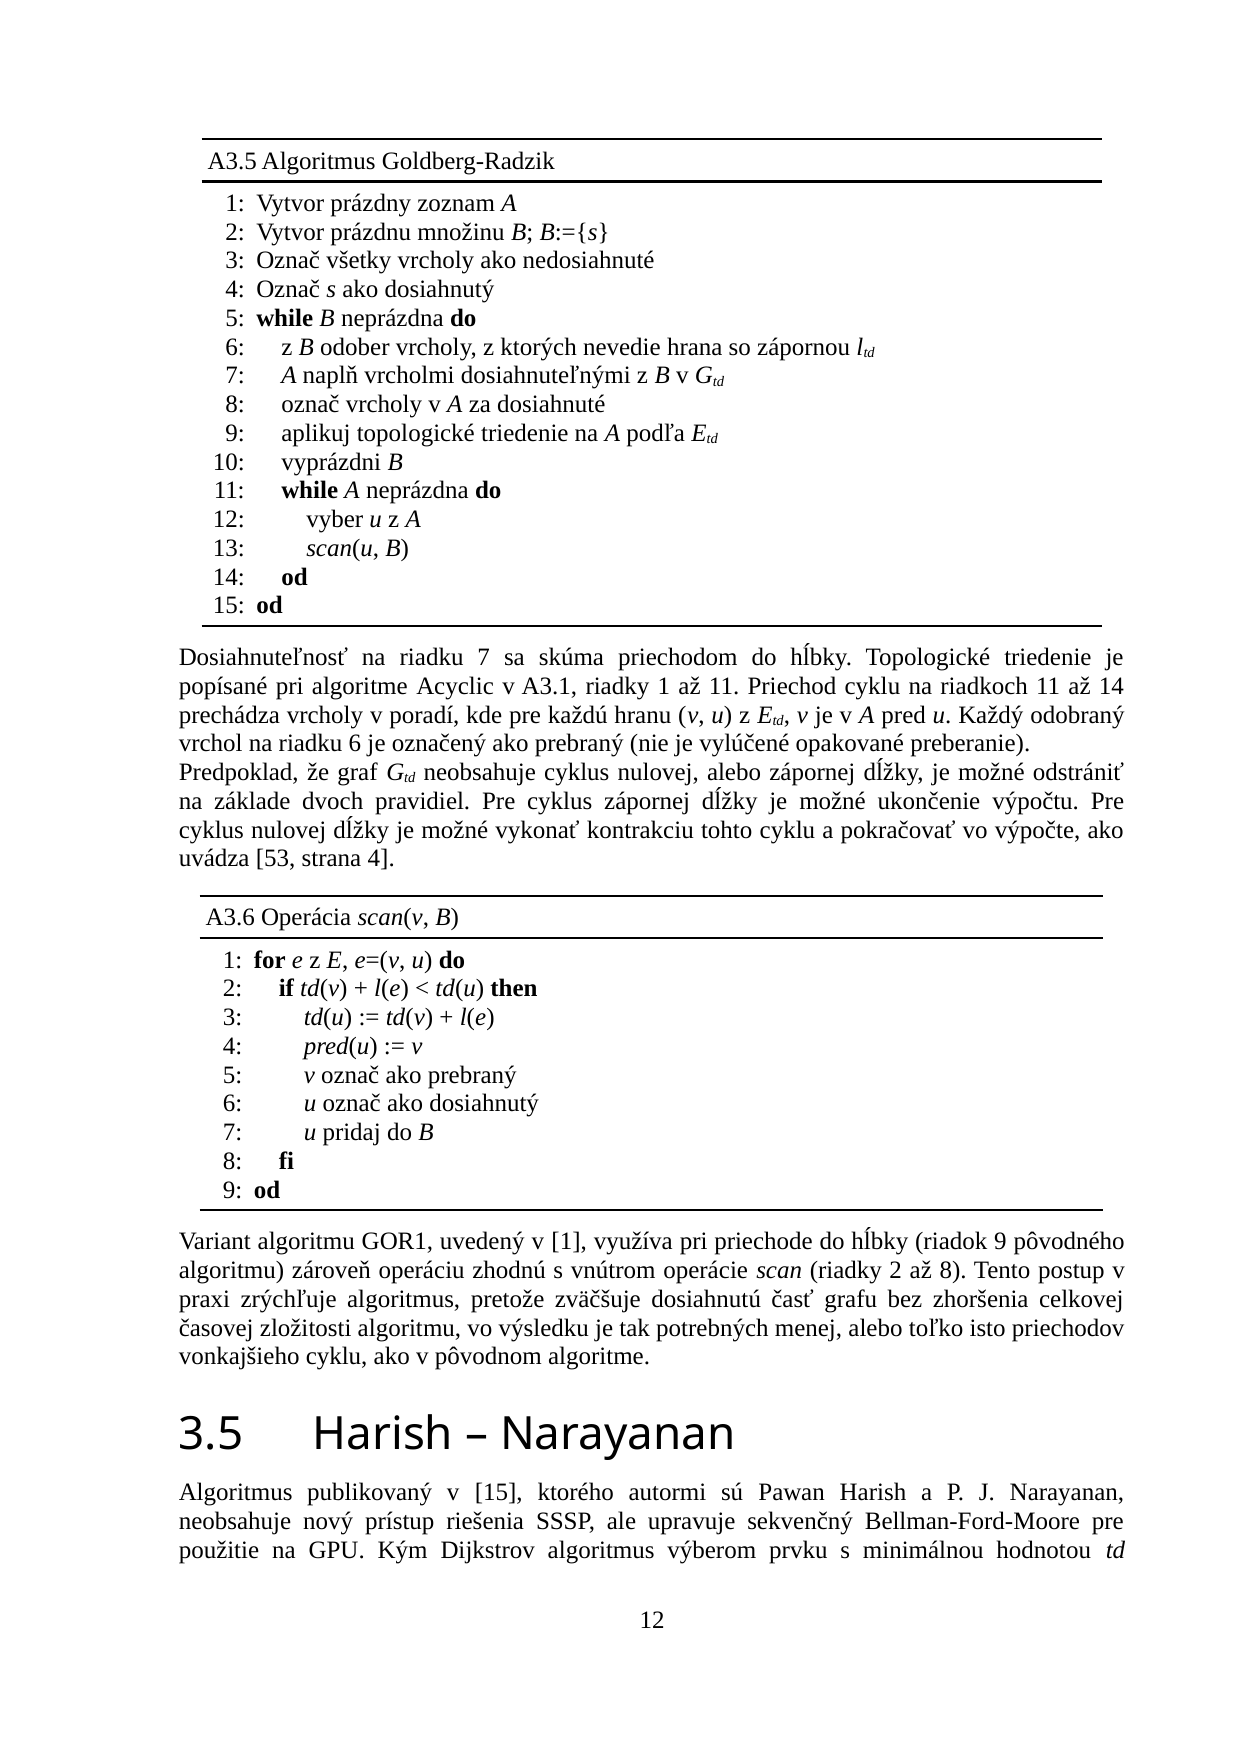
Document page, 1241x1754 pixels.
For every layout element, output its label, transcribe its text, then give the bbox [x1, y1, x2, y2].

table_cell 1: 2: 3: 4: 5: 6: 7: 8: 9: [200, 939, 248, 1209]
table_cell 1: 2: 3: 4: 5: 6: 7: 8: 9: 10: 11: 12: 13: 14: 15: [202, 183, 250, 625]
subtitle Harish – Narayanan [178, 1400, 1125, 1462]
table_cell Vytvor prázdny zoznam A Vytvor prázdnu množinu B; B:={s} Označ všetky vrcholy ako nedosiahnuté Označ s ako dosiahnutý while B neprázdna do z B odober vrcholy, z ktorých nevedie hrana so zápornou ltd A naplň vrcholmi dosiahnuteľnými z B v Gtd označ vrcholy v A za dosiahnuté aplikuj topologické triedenie na A podľa Etd vyprázdni B while A neprázdna do vyber u z A scan(u, B) od od [250, 183, 1102, 625]
text Variant algoritmu GOR1, uvedený v [1], využíva pri priechode do hĺbky (riadok 9 pôvodného algoritmu) zároveň operáciu zhodnú s vnútrom operácie scan (riadky 2 až 8). Tento postup v praxi zrýchľuje algoritmus, pretože zväčšuje dosiahnutú časť grafu bez zhoršenia celkovej časovej zložitosti algoritmu, vo výsledku je tak potrebných menej, alebo toľko isto priechodov vonkajšieho cyklu, ako v pôvodnom algoritme. [178, 1226, 1125, 1370]
table_header A3.6 Operácia scan(v, B) [200, 897, 1103, 937]
text Predpoklad, že graf Gtd neobsahuje cyklus nulovej, alebo zápornej dĺžky, je možné odstrániť na základe dvoch pravidiel. Pre cyklus zápornej dĺžky je možné ukončenie výpočtu. Pre cyklus nulovej dĺžky je možné vykonať kontrakciu tohto cyklu a pokračovať vo výpočte, ako uvádza [53, strana 4]. [178, 757, 1125, 872]
text Dosiahnuteľnosť na riadku 7 sa skúma priechodom do hĺbky. Topologické triedenie je popísané pri algoritme Acyclic v A3.1, riadky 1 až 11. Priechod cyklu na riadkoch 11 až 14 prechádza vrcholy v poradí, kde pre každú hranu (v, u) z Etd, v je v A pred u. Každý odobraný vrchol na riadku 6 je označený ako prebraný (nie je vylúčené opakované preberanie). [178, 642, 1125, 757]
table_cell for e z E, e=(v, u) do if td(v) + l(e) < td(u) then td(u) := td(v) + l(e) pred(u) := v v označ ako prebraný u označ ako dosiahnutý u pridaj do B fi od [248, 939, 1103, 1209]
table_header A3.5 Algoritmus Goldberg-Radzik [202, 140, 1102, 180]
text Algoritmus publikovaný v [15], ktorého autormi sú Pawan Harish a P. J. Narayanan, neobsahuje nový prístup riešenia SSSP, ale upravuje sekvenčný Bellman-Ford-Moore pre použitie na GPU. Kým Dijkstrov algoritmus výberom prvku s minimálnou hodnotou td [178, 1477, 1125, 1564]
